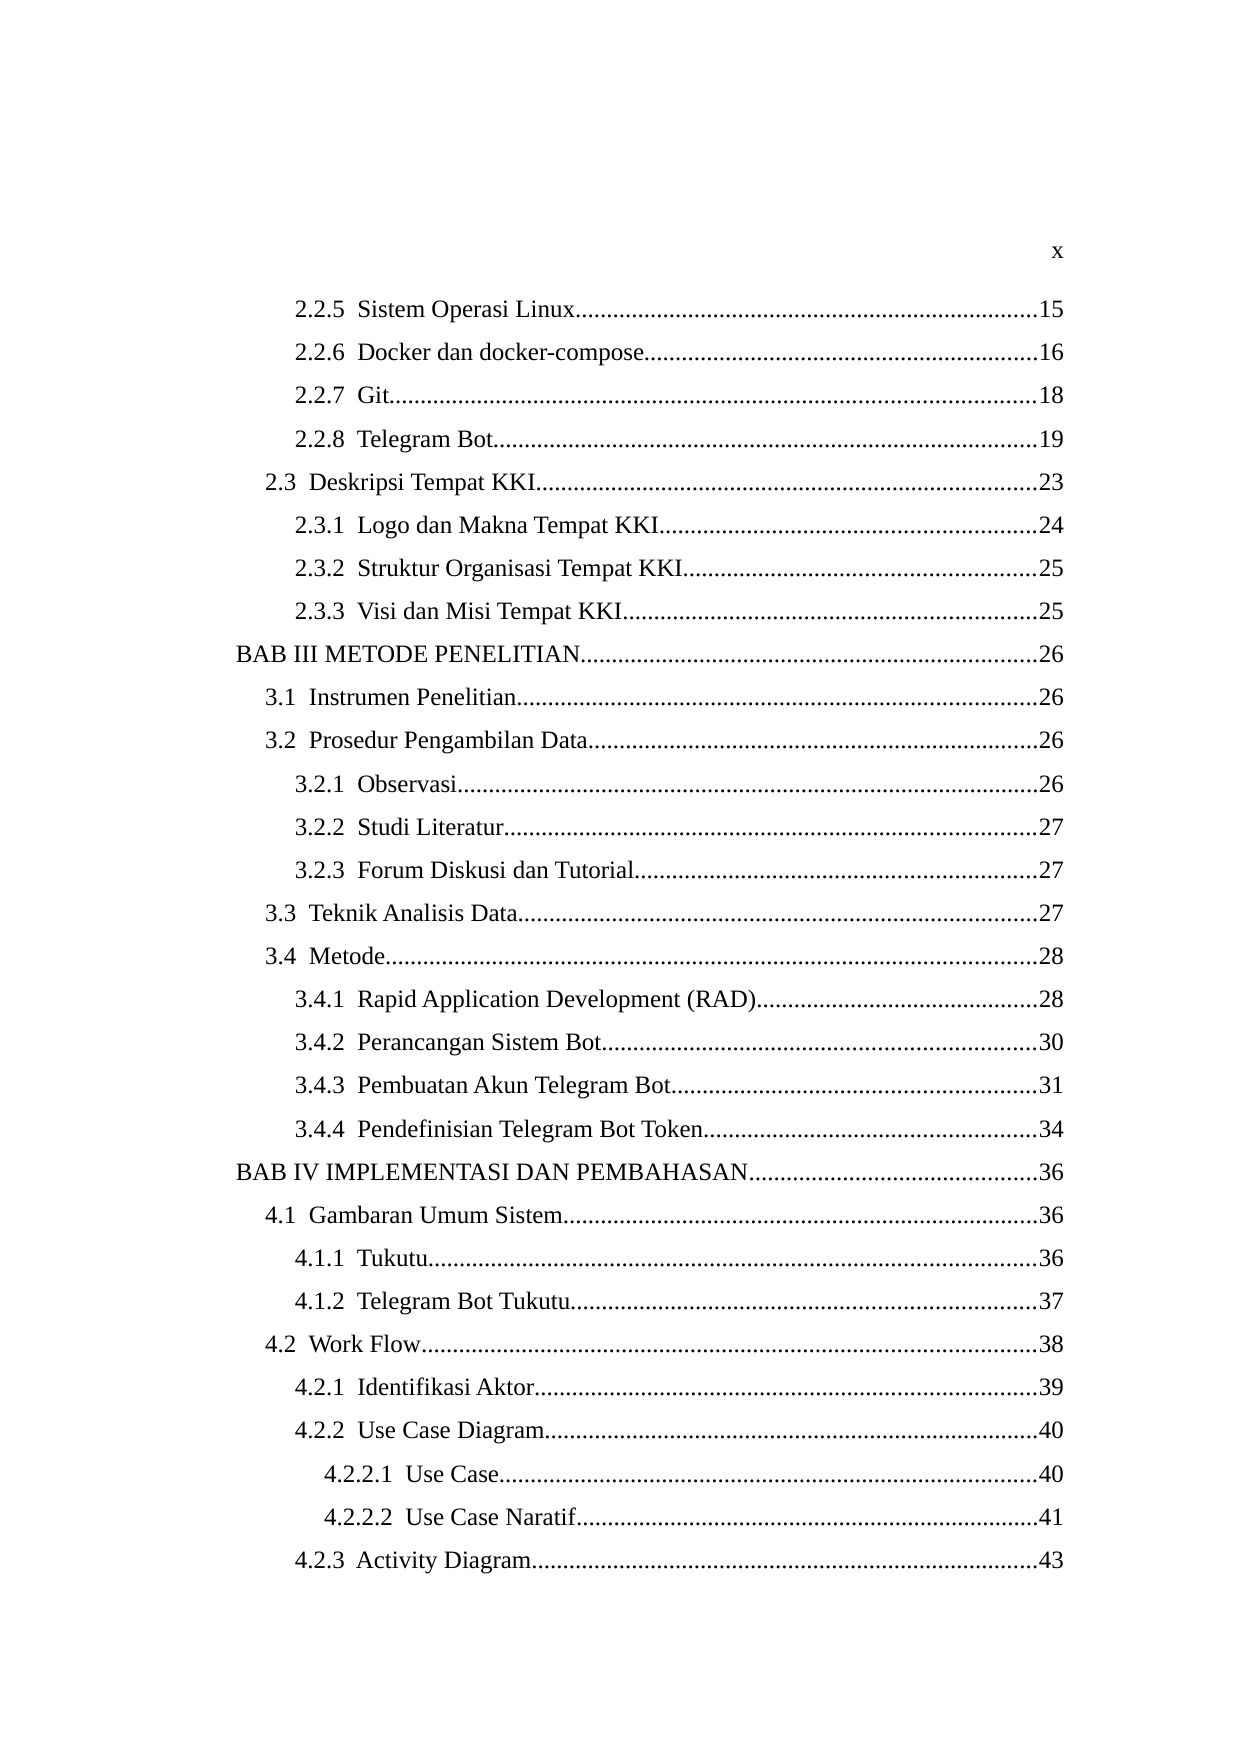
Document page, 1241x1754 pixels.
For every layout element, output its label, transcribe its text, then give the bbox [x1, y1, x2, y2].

text 2.3 Deskripsi Tempat KKI 23 [265, 467, 1063, 496]
text 3.4 Metode 28 [265, 941, 1063, 970]
text 3.4.2 Perancangan Sistem Bot 30 [294, 1027, 1063, 1056]
text 4.1.1 Tukutu 36 [294, 1243, 1063, 1272]
text 3.1 Instrumen Penelitian 26 [265, 682, 1063, 711]
text 2.2.7 Git 18 [294, 381, 1063, 409]
text 4.2.2.1 Use Case 40 [324, 1459, 1063, 1487]
text BAB IV IMPLEMENTASI DAN PEMBAHASAN 36 [236, 1157, 1063, 1186]
text 4.2.1 Identifikasi Aktor 39 [294, 1372, 1063, 1401]
text 2.2.6 Docker dan docker-compose 16 [294, 337, 1063, 366]
text 4.2.2 Use Case Diagram 40 [294, 1416, 1063, 1444]
text 2.2.5 Sistem Operasi Linux 15 [294, 294, 1063, 323]
text 3.2.2 Studi Literatur 27 [294, 812, 1063, 841]
text 2.3.1 Logo dan Makna Tempat KKI 24 [294, 510, 1063, 539]
text BAB III METODE PENELITIAN 26 [236, 639, 1063, 668]
text 3.2.3 Forum Diskusi dan Tutorial 27 [294, 855, 1063, 884]
text 2.2.8 Telegram Bot 19 [294, 424, 1063, 452]
text 3.4.3 Pembuatan Akun Telegram Bot 31 [294, 1071, 1063, 1099]
text 3.4.4 Pendefinisian Telegram Bot Token 34 [294, 1114, 1063, 1142]
text 3.4.1 Rapid Application Development (RAD) 28 [294, 984, 1063, 1013]
text 4.2 Work Flow 38 [265, 1329, 1063, 1358]
text 3.3 Teknik Analisis Data 27 [265, 898, 1063, 927]
text 4.1.2 Telegram Bot Tukutu 37 [294, 1286, 1063, 1315]
text 4.2.2.2 Use Case Naratif 41 [324, 1502, 1063, 1531]
text 4.2.3 Activity Diagram 43 [294, 1545, 1063, 1574]
text 2.3.3 Visi dan Misi Tempat KKI 25 [294, 596, 1063, 625]
text 4.1 Gambaran Umum Sistem 36 [265, 1200, 1063, 1229]
text 3.2 Prosedur Pengambilan Data 26 [265, 726, 1063, 754]
text 3.2.1 Observasi 26 [294, 769, 1063, 797]
text 2.3.2 Struktur Organisasi Tempat KKI 25 [294, 553, 1063, 582]
